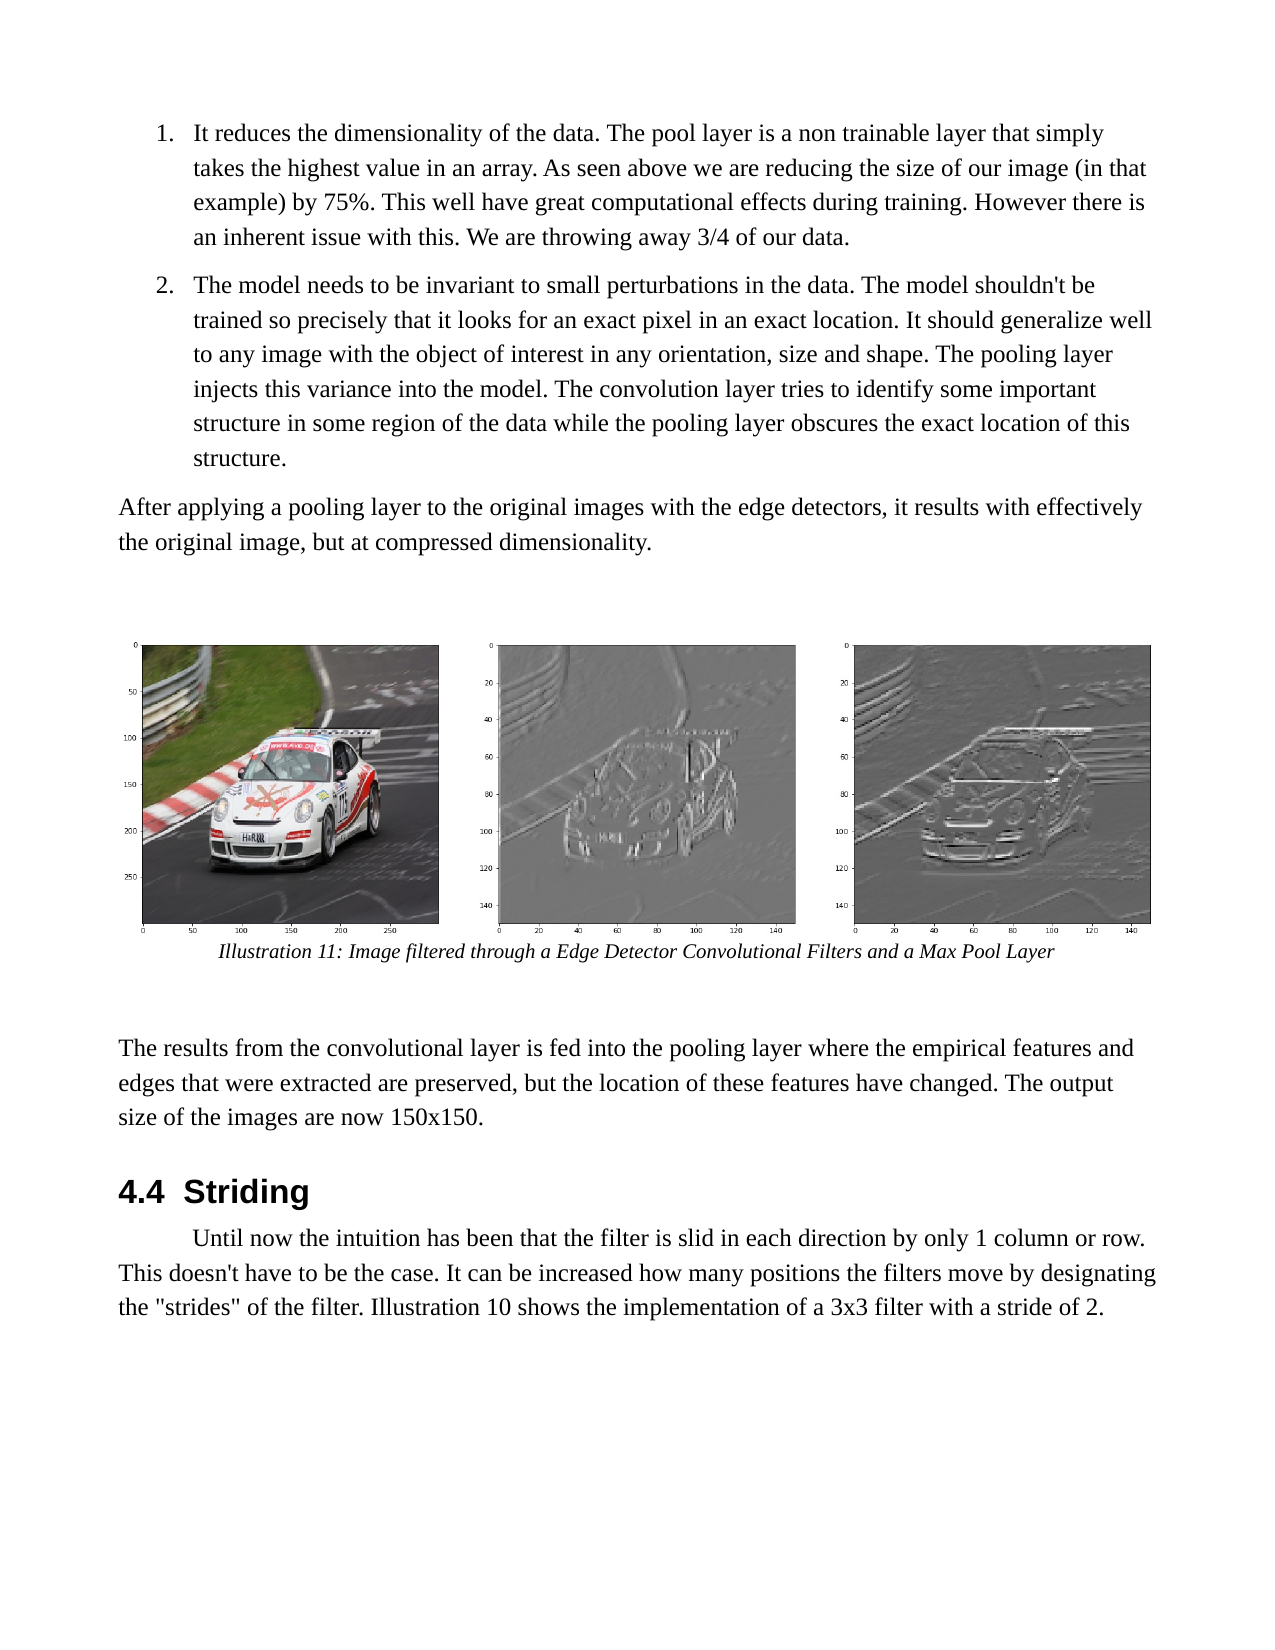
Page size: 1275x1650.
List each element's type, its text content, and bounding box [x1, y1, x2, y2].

picture [118, 637, 1157, 939]
list The model needs to be invariant to small perturbations in the data. The model shouldn't be trained so precisely that it looks for an exact pixel in an exact location. It should generalize well to any image with the object of interest in any orientation, size and shape. The pooling layer injects this variance into the model. The convolution layer tries to identify some important structure in some region of the data while the pooling layer obscures the exact location of this structure. [156, 271, 1157, 472]
list It reduces the dimensionality of the data. The pool layer is a non trainable layer that simply takes the highest value in an array. As seen above we are reducing the size of our image (in that example) by 75%. This well have great computational effects during training. However there is an inherent issue with this. We are throwing away 3/4 of our data. [156, 118, 1157, 250]
text The results from the convolutional layer is fed into the pooling layer where the empirical features and edges that were extracted are preserved, but the location of these features have changed. The output size of the images are now 150x150. [118, 1033, 1157, 1131]
text After applying a pooling layer to the original images with the edge detectors, it results with effectively the original image, but at compressed dimensionality. [118, 492, 1157, 555]
text Illustration 11: Image filtered through a Edge Detector Convolutional Filters and a Max Pool Layer [118, 939, 1157, 963]
text Until now the intuition has been that the filter is slid in each direction by only 1 column or row. This doesn't have to be the case. It can be increased how many positions the filters move by designating the "strides" of the filter. Illustration 10 shows the implementation of a 3x3 filter with a stride of 2. [118, 1223, 1157, 1321]
subtitle 4.4 Striding [118, 1172, 1157, 1211]
